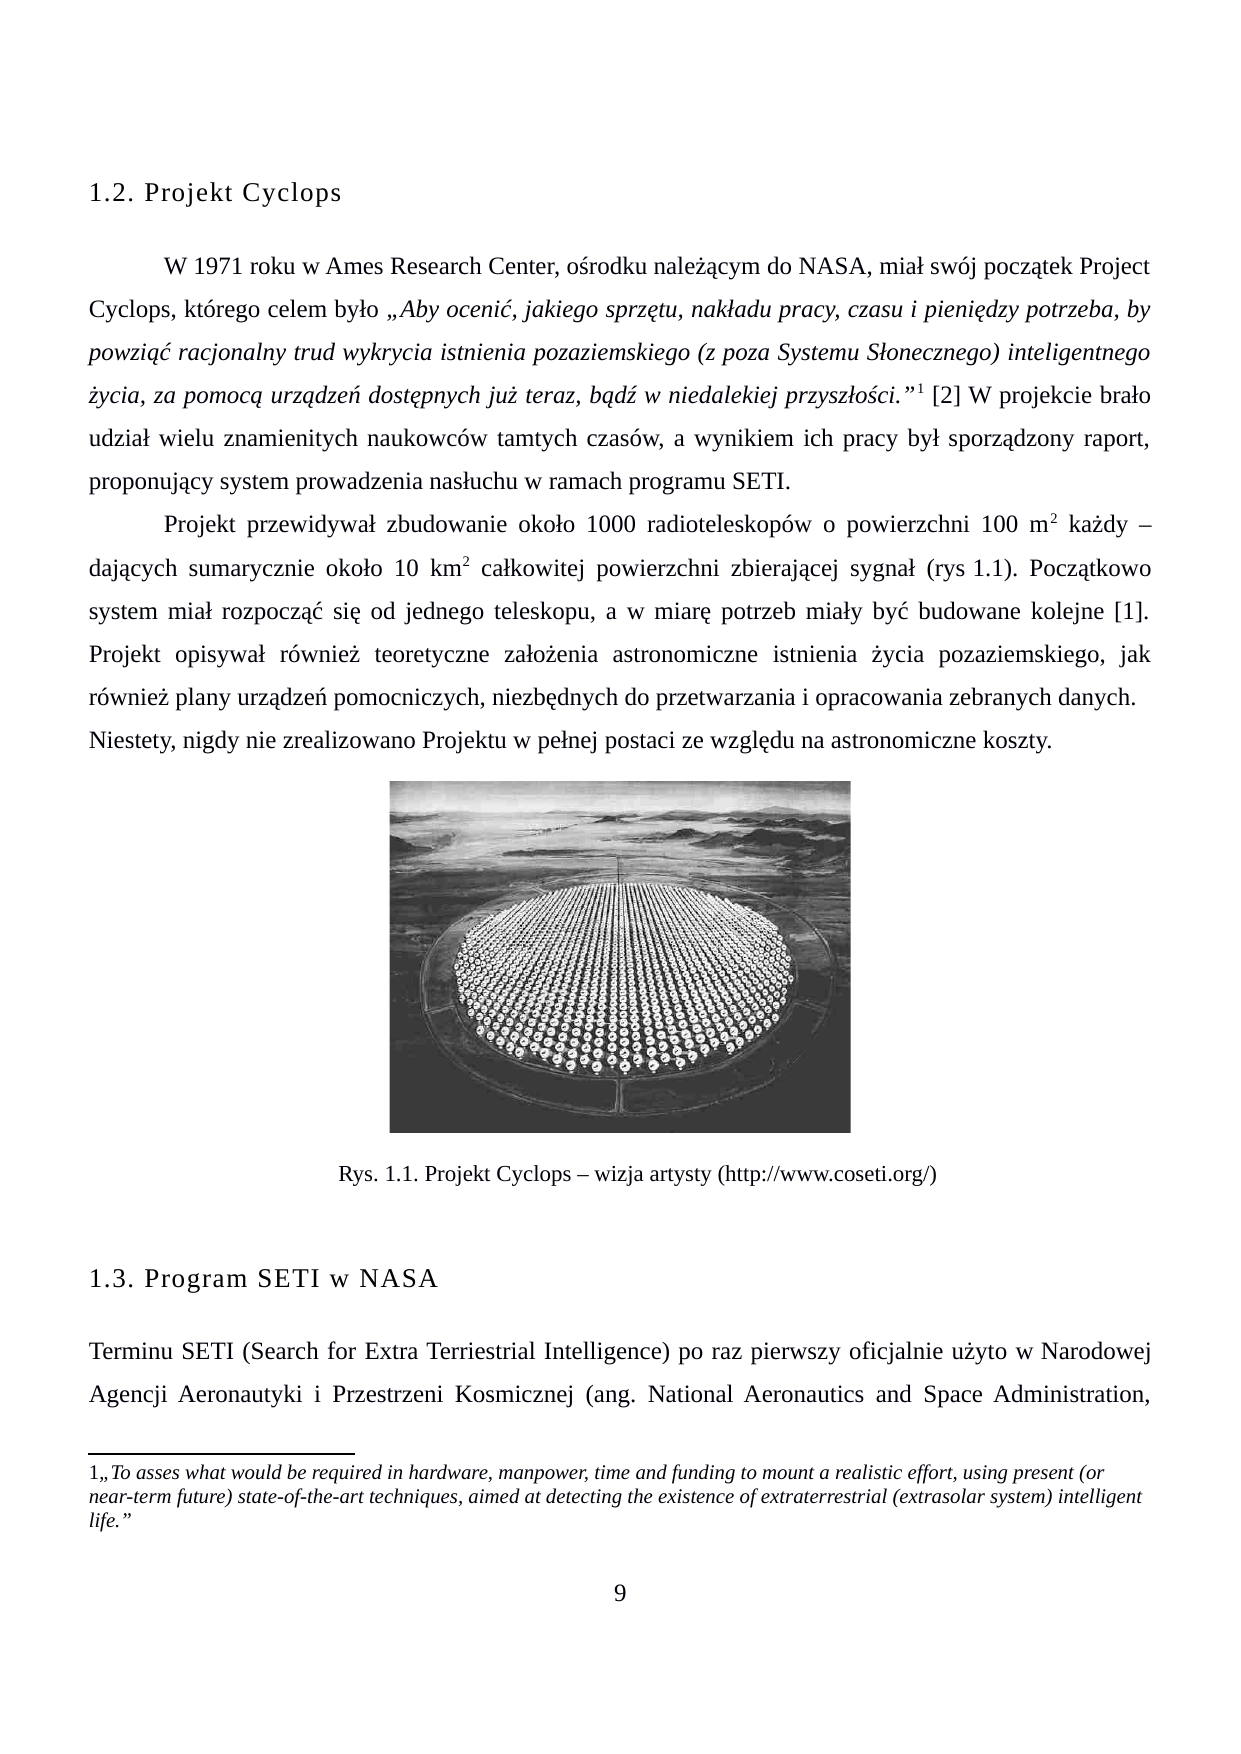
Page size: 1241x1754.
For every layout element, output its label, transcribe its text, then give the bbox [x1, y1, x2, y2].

text W 1971 roku w Ames Research Center, ośrodku należącym do NASA, miał swój początek Project Cyclops, którego celem było „Aby ocenić, jakiego sprzętu, nakładu pracy, czasu i pieniędzy potrzeba, by powziąć racjonalny trud wykrycia istnienia pozaziemskiego (z poza Systemu Słonecznego) inteligentnego życia, za pomocą urządzeń dostępnych już teraz, bądź w niedalekiej przyszłości.” [2] W projekcie brało udział wielu znamienitych naukowców tamtych czasów, a wynikiem ich pracy był sporządzony raport, proponujący system prowadzenia nasłuchu w ramach programu SETI. [88, 251, 1152, 495]
text Terminu SETI (Search for Extra Terriestrial Intelligence) po raz pierwszy oficjalnie użyto w Narodowej Agencji Aeronautyki i Przestrzeni Kosmicznej (ang. National Aeronautics and Space Administration, [88, 1336, 1152, 1408]
subtitle 1.3. Program SETI w NASA [88, 1262, 1152, 1293]
text Rys. 1.1. Projekt Cyclops – wizja artysty (http://www.coseti.org/) [88, 768, 1152, 1186]
subtitle 1.2. Projekt Cyclops [88, 176, 1152, 208]
picture [389, 781, 851, 1133]
text „To asses what would be required in hardware, manpower, time and funding to mount a realistic effort, using present (or near-term future) state-of-the-art techniques, aimed at detecting the existence of extraterrestrial (extrasolar system) intelligent life.” [88, 1460, 1152, 1532]
text Projekt przewidywał zbudowanie około 1000 radioteleskopów o powierzchni 100 m2 każdy – dających sumarycznie około 10 km2 całkowitej powierzchni zbierającej sygnał (rys 1.1). Początkowo system miał rozpocząć się od jednego teleskopu, a w miarę potrzeb miały być budowane kolejne [1]. Projekt opisywał również teoretyczne założenia astronomiczne istnienia życia pozaziemskiego, jak również plany urządzeń pomocniczych, niezbędnych do przetwarzania i opracowania zebranych danych. [88, 509, 1152, 711]
text Niestety, nigdy nie zrealizowano Projektu w pełnej postaci ze względu na astronomiczne koszty. [88, 725, 1152, 754]
